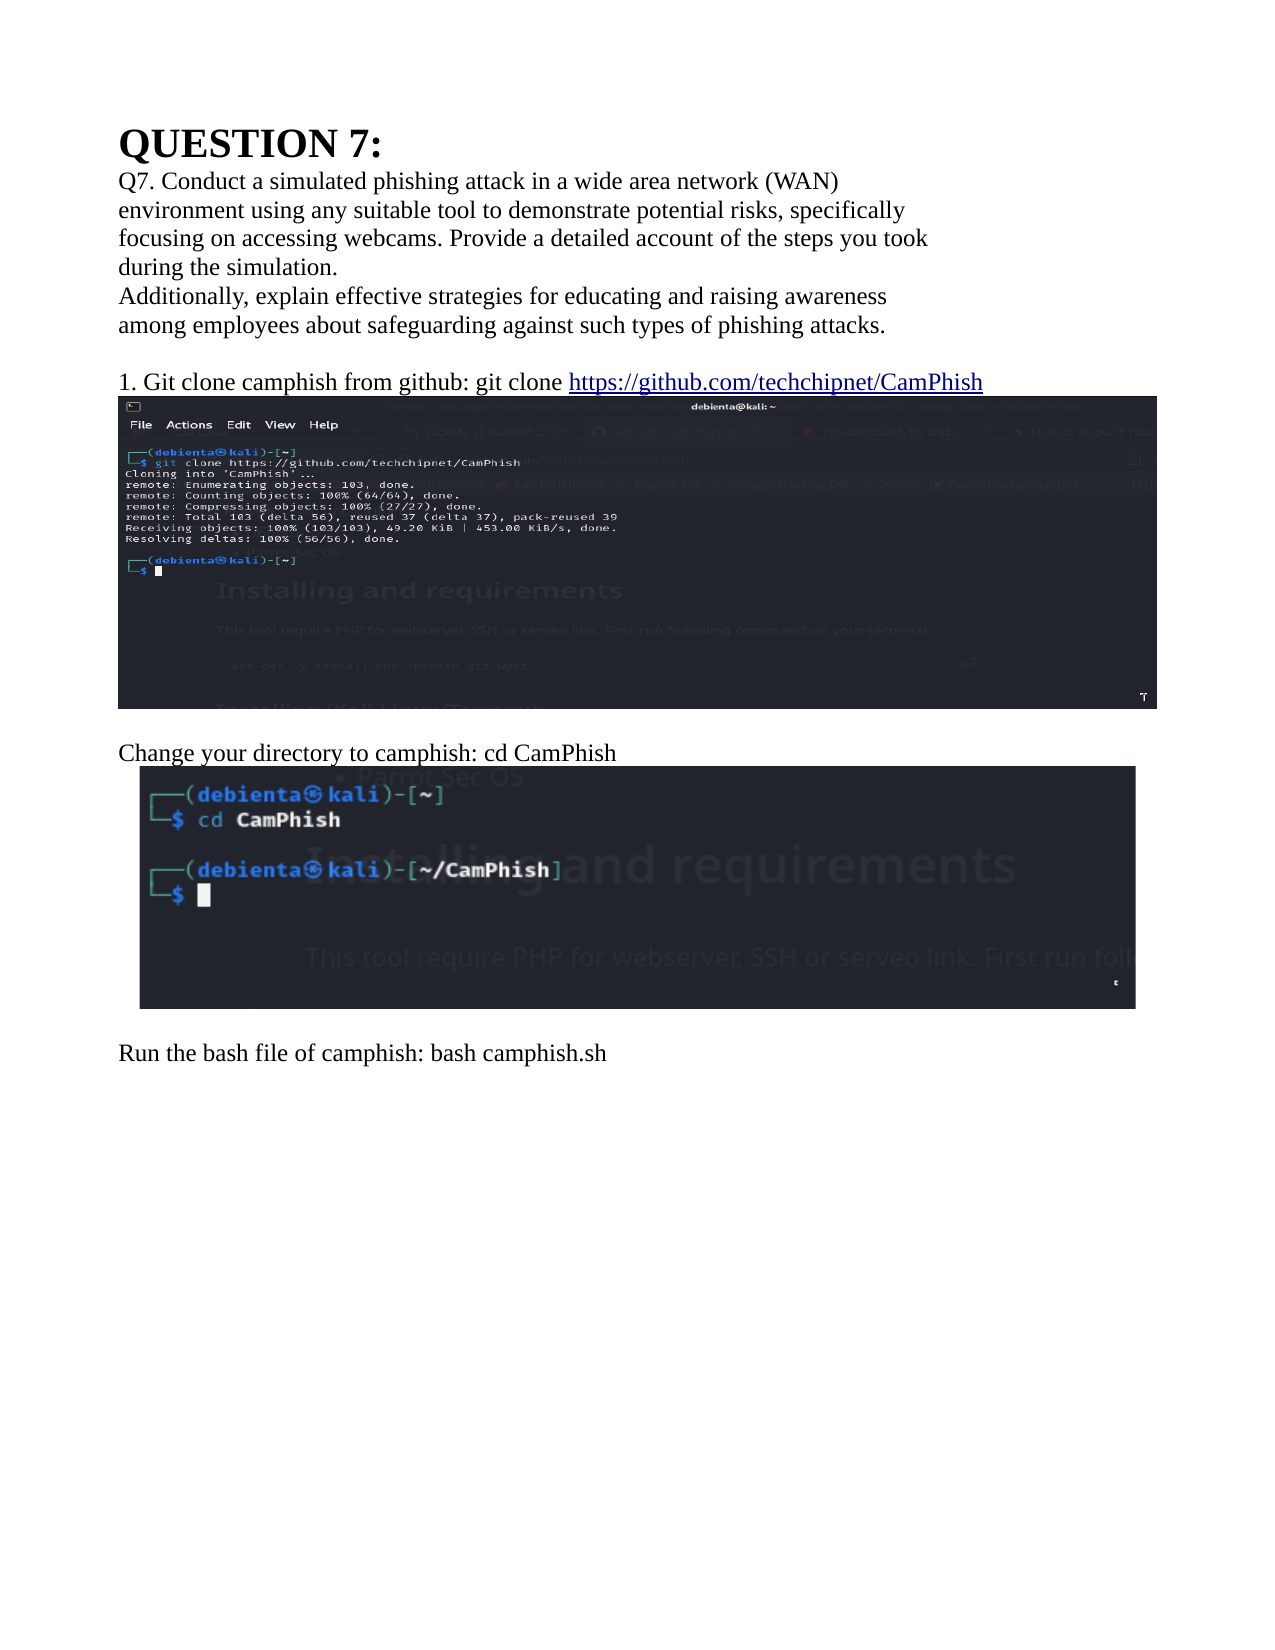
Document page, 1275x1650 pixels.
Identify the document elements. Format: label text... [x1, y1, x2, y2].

text Change your directory to camphish: cd CamPhish [118, 738, 1157, 767]
text during the simulation. [118, 252, 1157, 281]
text Q7. Conduct a simulated phishing attack in a wide area network (WAN) [118, 166, 1157, 195]
text among employees about safeguarding against such types of phishing attacks. [118, 310, 1157, 338]
text 1. Git clone camphish from github: git clone https://github.com/techchipnet/CamPhish [118, 367, 1157, 396]
text Additionally, explain effective strategies for educating and raising awareness [118, 281, 1157, 310]
picture [118, 396, 1157, 709]
text QUESTION 7: [118, 118, 1157, 166]
text focusing on accessing webcams. Provide a detailed account of the steps you took [118, 223, 1157, 252]
text environment using any suitable tool to demonstrate potential risks, specifically [118, 195, 1157, 223]
text Run the bash file of camphish: bash camphish.sh [118, 1038, 1157, 1066]
picture [139, 766, 1136, 1009]
